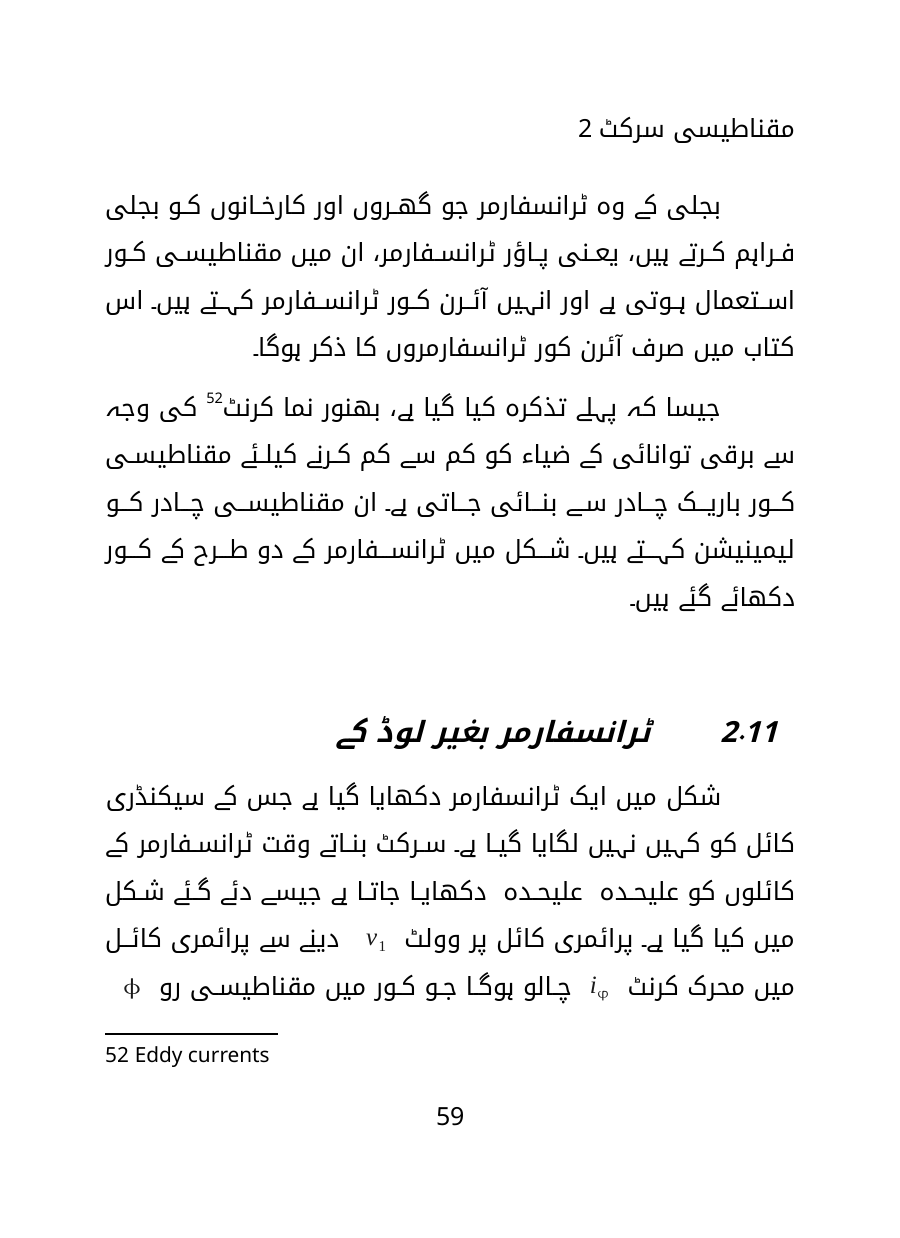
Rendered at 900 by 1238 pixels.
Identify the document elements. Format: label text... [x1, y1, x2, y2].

text Eddy currents [105, 1040, 795, 1068]
text شکل میں ایک ٹرانسفارمر دکھایا گیا ہے جس کے سیکنڈری کائل کو کہیں نہیں لگایا گیا ہے۔ سرکٹ بناتے وقت ٹرانسفارمر کے کائلوں کو علیحدہ علیحدہ دکھایا جاتا ہے جیسے دئے گئے شکل میں کیا گیا ہے۔ پرائمری کائل پر وولٹ دینے سے پرائمری کائل میں محرک کرنٹچالو ہوگا جو کور میں مقناطیسی روکو جنم دے گا۔ یہ لہراتا مقناطیسی رو پرائمری کائل میں ای ایم ایف کو جنم دے گا [105, 773, 795, 1010]
text بجلی کے وہ ٹرانسفارمر جو گھروں اور کارخانوں کو بجلی فراہم کرتے ہیں، یعنی پاؤر ٹرانسفارمر، ان میں مقناطیسی کور استعمال ہوتی ہے اور انہیں آئرن کور ٹرانسفارمر کہتے ہیں۔ اس کتاب میں صرف آئرن کور ٹرانسفارمروں کا ذکر ہوگا۔ [105, 182, 795, 372]
text جیسا کہ پہلے تذکرہ کیا گیا ہے، بھنور نما کرنٹ کی وجہ سے برقی توانائی کے ضیاء کو کم سے کم کرنے کیلئے مقناطیسی کور باریک چادر سے بنائی جاتی ہے۔ ان مقناطیسی چادر کو لیمینیشن کہتے ہیں۔ شکل میں ٹرانسفارمر کے دو طرح کے کور دکھائے گئے ہیں۔ [105, 384, 795, 621]
subtitle ٹرانسفارمر بغیر لوڈ کے [105, 706, 720, 761]
